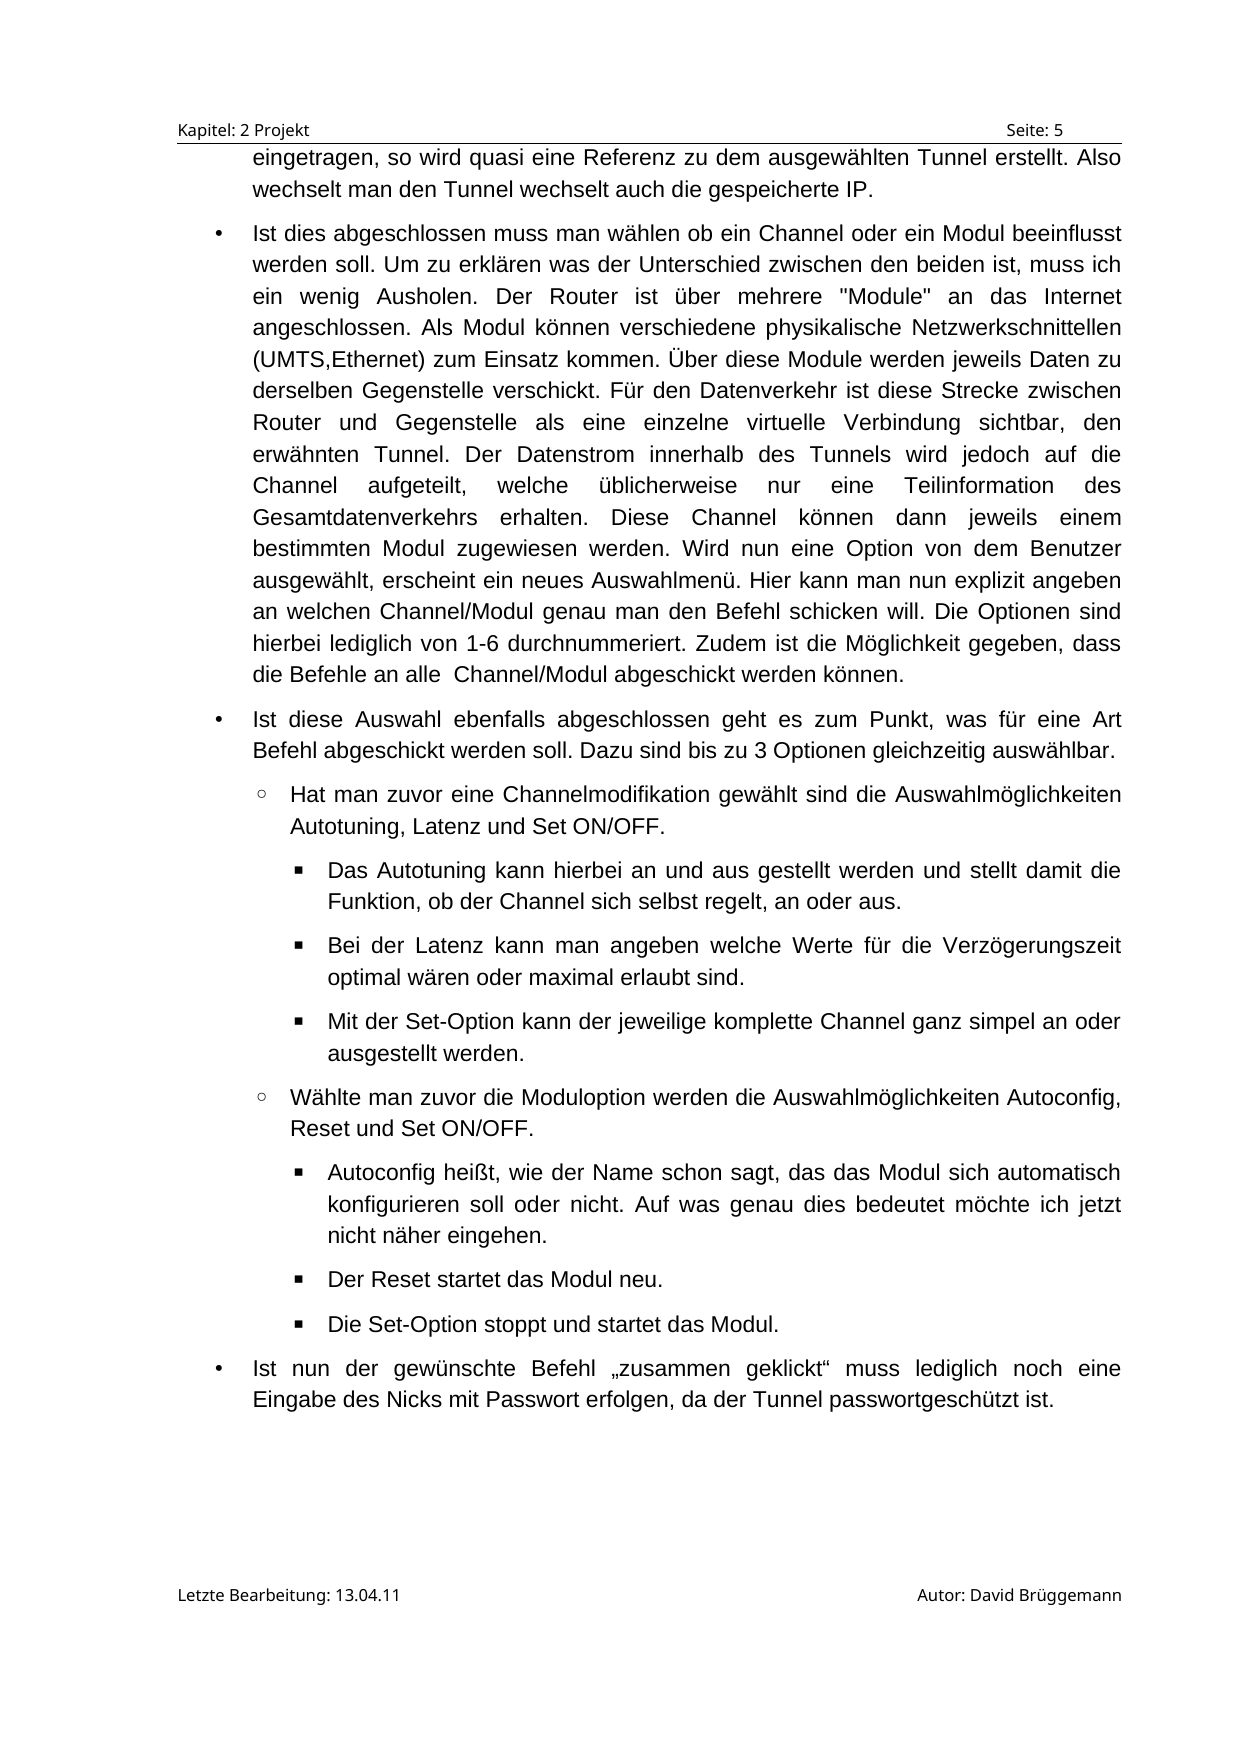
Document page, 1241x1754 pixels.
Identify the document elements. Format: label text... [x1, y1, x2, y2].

list Ist dies abgeschlossen muss man wählen ob ein Channel oder ein Modul beeinflusst werden soll. Um zu erklären was der Unterschied zwischen den beiden ist, muss ich ein wenig Ausholen. Der Router ist über mehrere "Module" an das Internet angeschlossen. Als Modul können verschiedene physikalische Netzwerkschnittellen (UMTS,Ethernet) zum Einsatz kommen. Über diese Module werden jeweils Daten zu derselben Gegenstelle verschickt. Für den Datenverkehr ist diese Strecke zwischen Router und Gegenstelle als eine einzelne virtuelle Verbindung sichtbar, den erwähnten Tunnel. Der Datenstrom innerhalb des Tunnels wird jedoch auf die Channel aufgeteilt, welche üblicherweise nur eine Teilinformation des Gesamtdatenverkehrs erhalten. Diese Channel können dann jeweils einem bestimmten Modul zugewiesen werden. Wird nun eine Option von dem Benutzer ausgewählt, erscheint ein neues Auswahlmenü. Hier kann man nun explizit angeben an welchen Channel/Modul genau man den Befehl schicken will. Die Optionen sind hierbei lediglich von 1-6 durchnummeriert. Zudem ist die Möglichkeit gegeben, dass die Befehle an alle Channel/Modul abgeschickt werden können. [215, 219, 1122, 688]
list Wählte man zuvor die Moduloption werden die Auswahlmöglichkeiten Autoconfig, Reset und Set ON/OFF. [252, 1084, 1122, 1142]
list Autoconfig heißt, wie der Name schon sagt, das das Modul sich automatisch konfigurieren soll oder nicht. Auf was genau dies bedeutet möchte ich jetzt nicht näher eingehen. [290, 1159, 1122, 1249]
list eingetragen, so wird quasi eine Referenz zu dem ausgewählten Tunnel erstellt. Also wechselt man den Tunnel wechselt auch die gespeicherte IP. [215, 144, 1122, 202]
list Ist nun der gewünschte Befehl „zusammen geklickt“ muss lediglich noch eine Eingabe des Nicks mit Passwort erfolgen, da der Tunnel passwortgeschützt ist. [215, 1354, 1122, 1412]
list Der Reset startet das Modul neu. [290, 1266, 1122, 1293]
list Ist diese Auswahl ebenfalls abgeschlossen geht es zum Punkt, was für eine Art Befehl abgeschickt werden soll. Dazu sind bis zu 3 Optionen gleichzeitig auswählbar. [215, 706, 1122, 763]
list Hat man zuvor eine Channelmodifikation gewählt sind die Auswahlmöglichkeiten Autotuning, Latenz und Set ON/OFF. [252, 781, 1122, 839]
list Das Autotuning kann hierbei an und aus gestellt werden und stellt damit die Funktion, ob der Channel sich selbst regelt, an oder aus. [290, 857, 1122, 915]
list Bei der Latenz kann man angeben welche Werte für die Verzögerungszeit optimal wären oder maximal erlaubt sind. [290, 932, 1122, 990]
list Die Set-Option stoppt und startet das Modul. [290, 1311, 1122, 1337]
list Mit der Set-Option kann der jeweilige komplette Channel ganz simpel an oder ausgestellt werden. [290, 1008, 1122, 1066]
